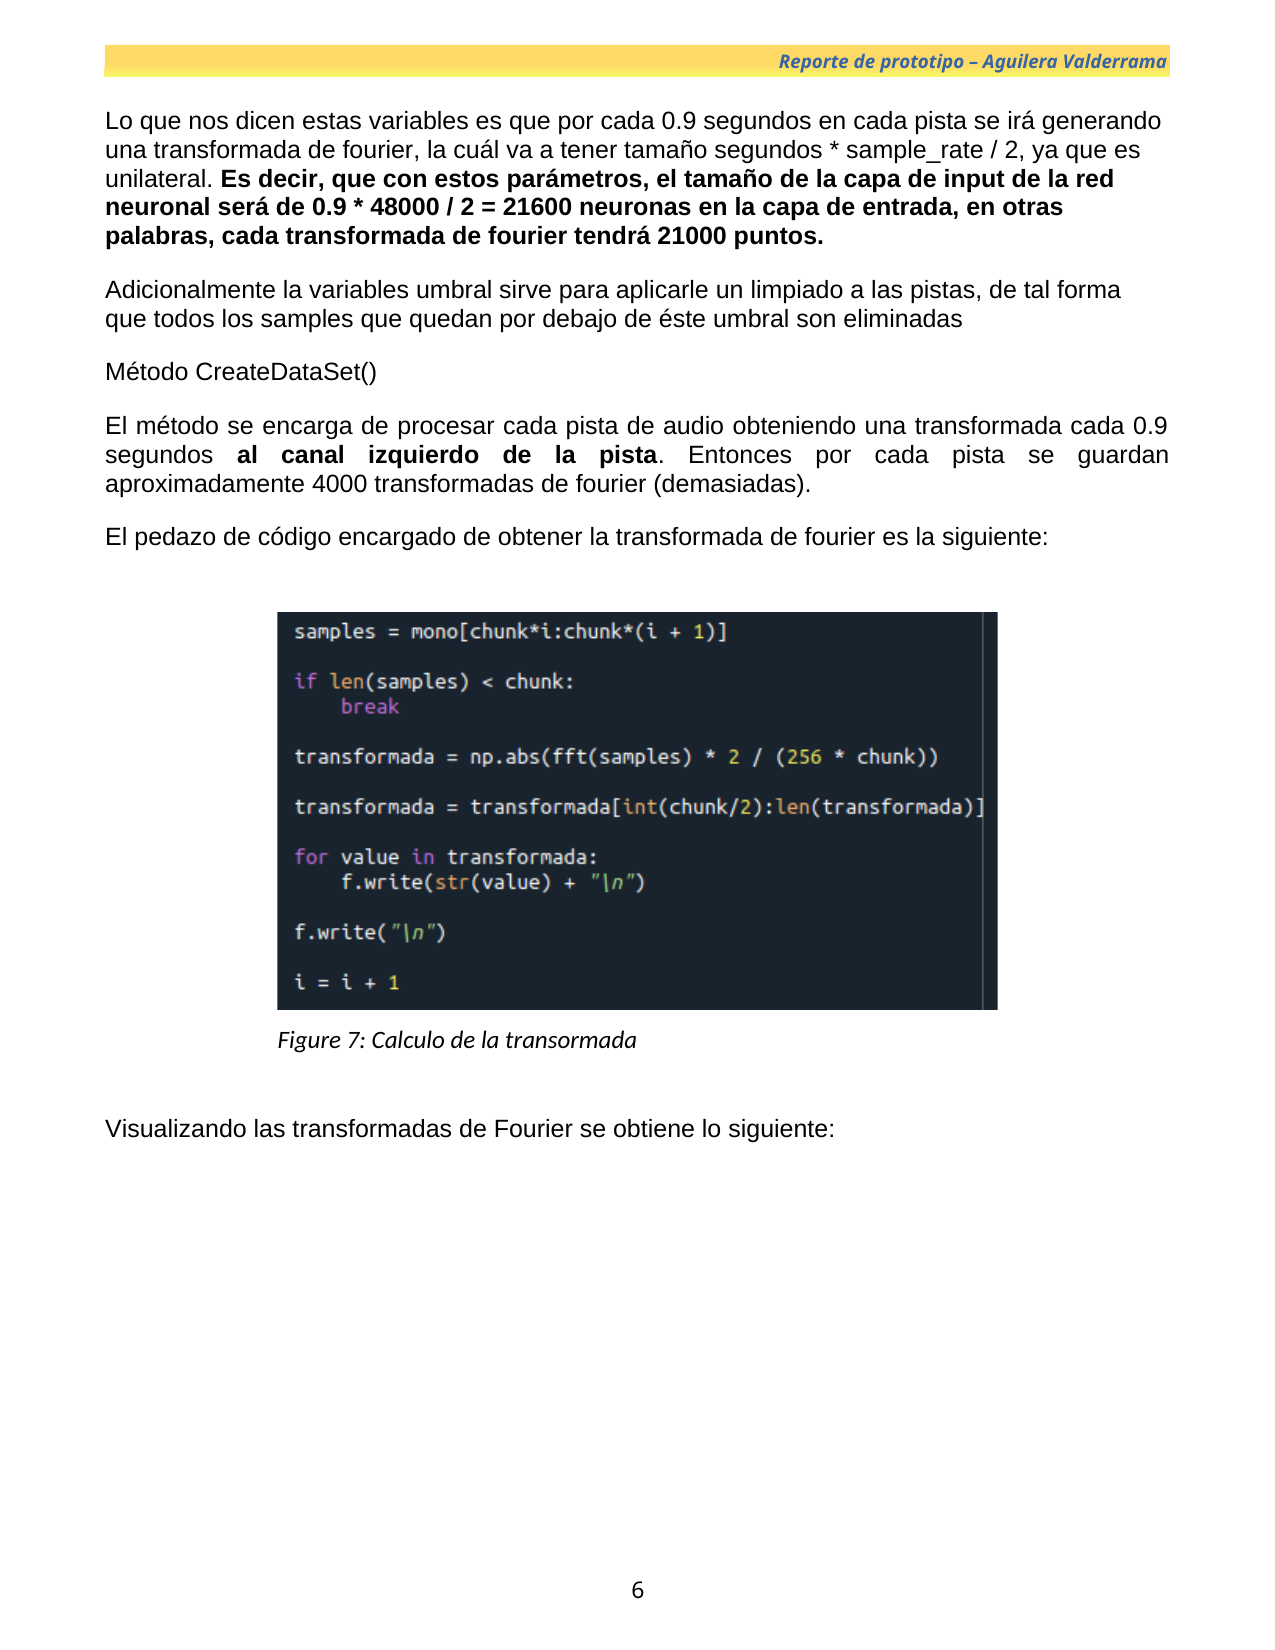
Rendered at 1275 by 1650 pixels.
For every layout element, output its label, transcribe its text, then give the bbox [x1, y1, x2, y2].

picture [277, 612, 998, 1010]
text Visualizando las transformadas de Fourier se obtiene lo siguiente: [105, 1113, 1170, 1142]
text Método CreateDataSet() [105, 357, 1170, 386]
text Figure 7: Calculo de la transormada [277, 1010, 998, 1055]
text Lo que nos dicen estas variables es que por cada 0.9 segundos en cada pista se irá generando una transformada de fourier, la cuál va a tener tamaño segundos * sample_rate / 2, ya que es unilateral. Es decir, que con estos parámetros, el tamaño de la capa de input de la red neuronal será de 0.9 * 48000 / 2 = 21600 neuronas en la capa de entrada, en otras palabras, cada transformada de fourier tendrá 21000 puntos. [105, 106, 1170, 250]
text El pedazo de código encargado de obtener la transformada de fourier es la siguiente: [105, 522, 1170, 551]
text Adicionalmente la variables umbral sirve para aplicarle un limpiado a las pistas, de tal forma que todos los samples que quedan por debajo de éste umbral son eliminadas [105, 275, 1170, 332]
text El método se encarga de procesar cada pista de audio obteniendo una transformada cada 0.9 segundos al canal izquierdo de la pista. Entonces por cada pista se guardan aproximadamente 4000 transformadas de fourier (demasiadas). [105, 411, 1170, 497]
